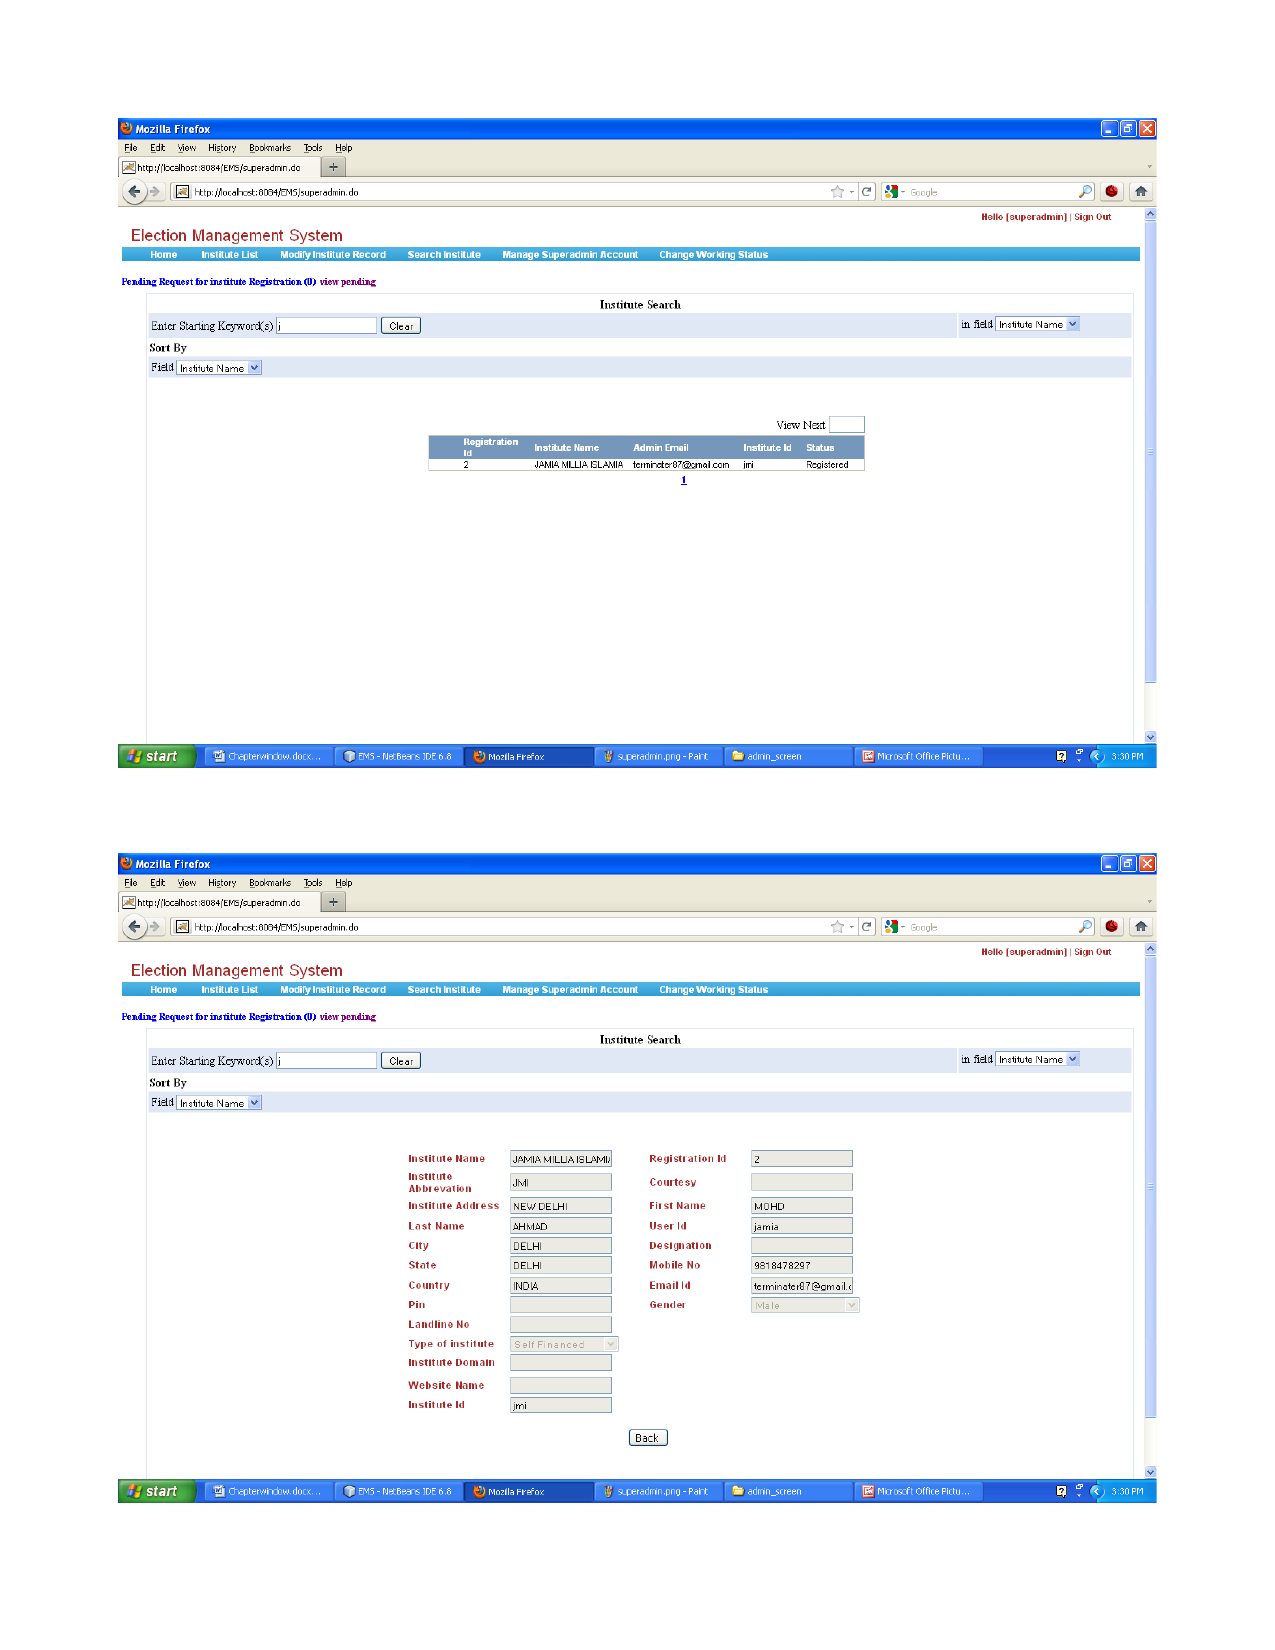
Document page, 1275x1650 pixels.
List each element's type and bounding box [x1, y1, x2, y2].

picture [118, 853, 1157, 1503]
picture [118, 118, 1157, 768]
